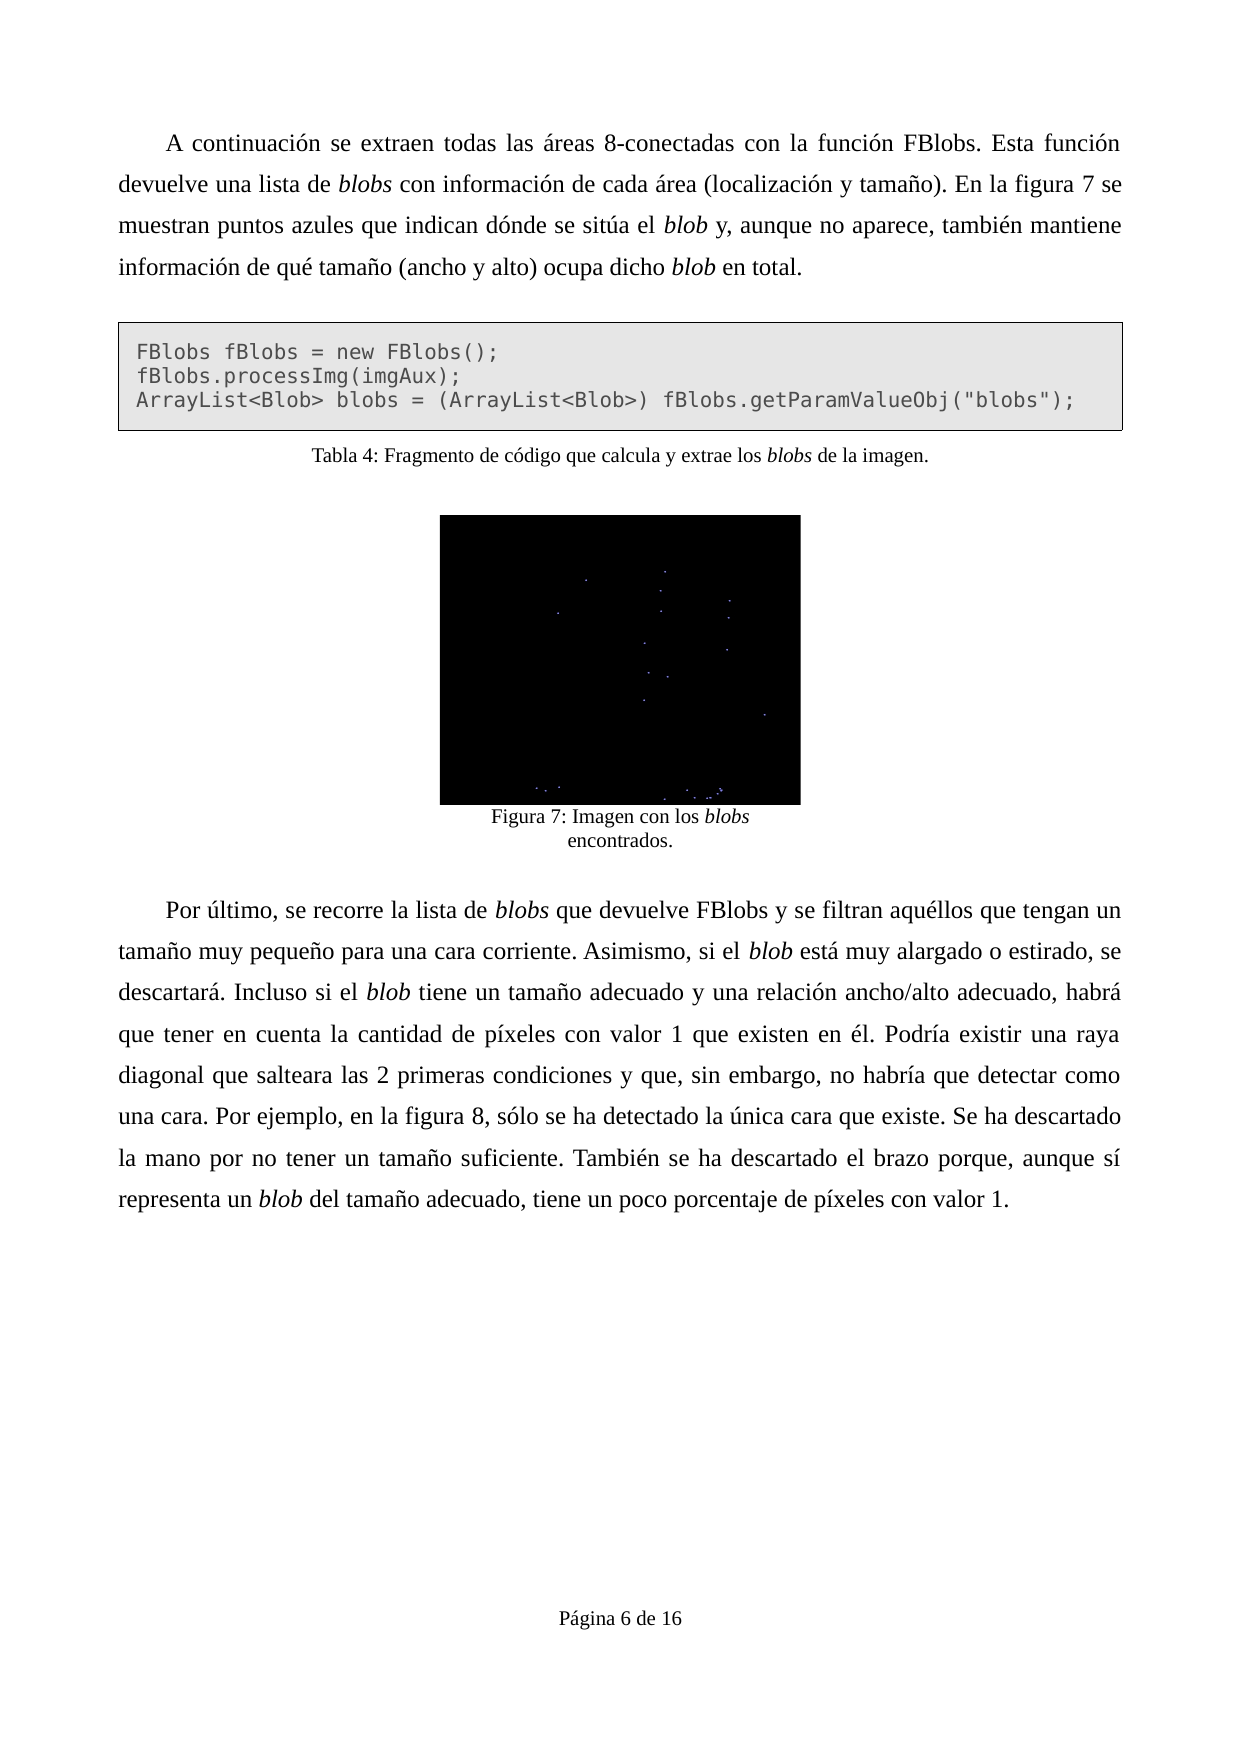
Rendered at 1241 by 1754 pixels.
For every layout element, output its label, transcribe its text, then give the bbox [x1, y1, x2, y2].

text Tabla 4: Fragmento de código que calcula y extrae los blobs de la imagen. [118, 443, 1122, 467]
text A continuación se extraen todas las áreas 8-conectadas con la función FBlobs. Esta función devuelve una lista de blobs con información de cada área (localización y tamaño). En la figura 7 se muestran puntos azules que indican dónde se sitúa el blob y, aunque no aparece, también mantiene información de qué tamaño (ancho y alto) ocupa dicho blob en total. [118, 118, 1122, 283]
text Figura 7: Imagen con los blobs encontrados. [440, 805, 801, 852]
text Por último, se recorre la lista de blobs que devuelve FBlobs y se filtran aquéllos que tengan un tamaño muy pequeño para una cara corriente. Asimismo, si el blob está muy alargado o estirado, se descartará. Incluso si el blob tiene un tamaño adecuado y una relación ancho/alto adecuado, habrá que tener en cuenta la cantidad de píxeles con valor 1 que existen en él. Podría existir una raya diagonal que salteara las 2 primeras condiciones y que, sin embargo, no habría que detectar como una cara. Por ejemplo, en la figura 8, sólo se ha detectado la única cara que existe. Se ha descartado la mano por no tener un tamaño suficiente. También se ha descartado el brazo porque, aunque sí representa un blob del tamaño adecuado, tiene un poco porcentaje de píxeles con valor 1. [118, 885, 1122, 1216]
table_header FBlobs fBlobs = new FBlobs(); fBlobs.processImg(imgAux); ArrayList<Blob> blobs = (ArrayList<Blob>) fBlobs.getParamValueObj("blobs"); [119, 323, 1122, 430]
picture [439, 515, 801, 805]
